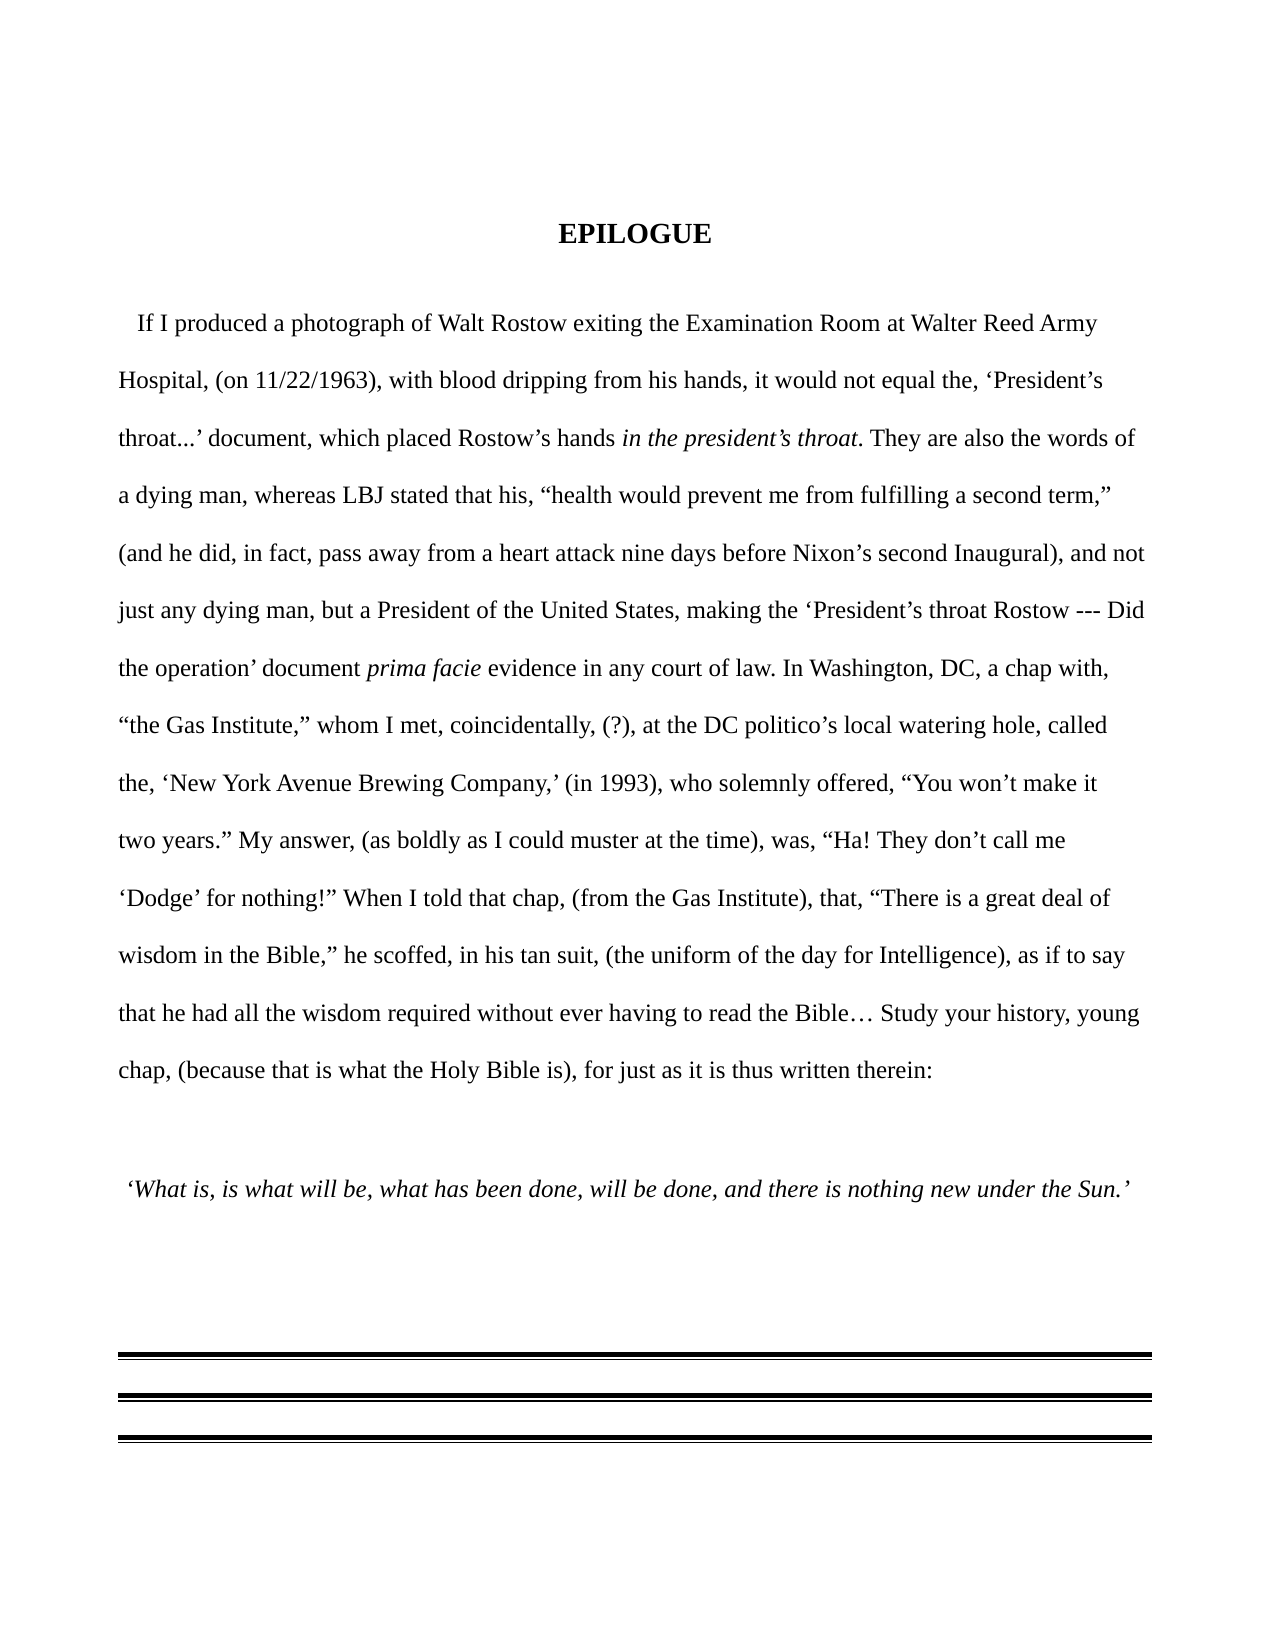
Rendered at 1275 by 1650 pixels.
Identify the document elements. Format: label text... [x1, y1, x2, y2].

text wisdom in the Bible,” he scoffed, in his tan suit, (the uniform of the day for Intelligence), as if to say [118, 940, 1152, 969]
text (and he did, in fact, pass away from a heart attack nine days before Nixon’s second Inaugural), and not [118, 538, 1152, 566]
text Hospital, (on 11/22/1963), with blood dripping from his hands, it would not equal the, ‘President’s [118, 365, 1152, 394]
text If I produced a photograph of Walt Rostow exiting the Examination Room at Walter Reed Army [118, 308, 1152, 336]
text a dying man, whereas LBJ stated that his, “health would prevent me from fulfilling a second term,” [118, 480, 1152, 509]
text just any dying man, but a President of the United States, making the ‘President’s throat Rostow --- Did [118, 595, 1152, 624]
text ‘Dodge’ for nothing!” When I told that chap, (from the Gas Institute), that, “There is a great deal of [118, 883, 1152, 911]
text chap, (because that is what the Holy Bible is), for just as it is thus written therein: [118, 1055, 1152, 1084]
text two years.” My answer, (as boldly as I could muster at the time), was, “Ha! They don’t call me [118, 825, 1152, 854]
text ‘What is, is what will be, what has been done, will be done, and there is nothing new under the Sun.’ [118, 1170, 1152, 1204]
text that he had all the wisdom required without ever having to read the Bible… Study your history, young [118, 998, 1152, 1026]
text the operation’ document prima facie evidence in any court of law. In Washington, DC, a chap with, [118, 653, 1152, 681]
text throat...’ document, which placed Rostow’s hands in the president’s throat. They are also the words of [118, 423, 1152, 451]
text the, ‘New York Avenue Brewing Company,’ (in 1993), who solemnly offered, “You won’t make it [118, 768, 1152, 796]
text “the Gas Institute,” whom I met, coincidentally, (?), at the DC politico’s local watering hole, called [118, 710, 1152, 739]
text EPILOGUE [118, 217, 1152, 250]
